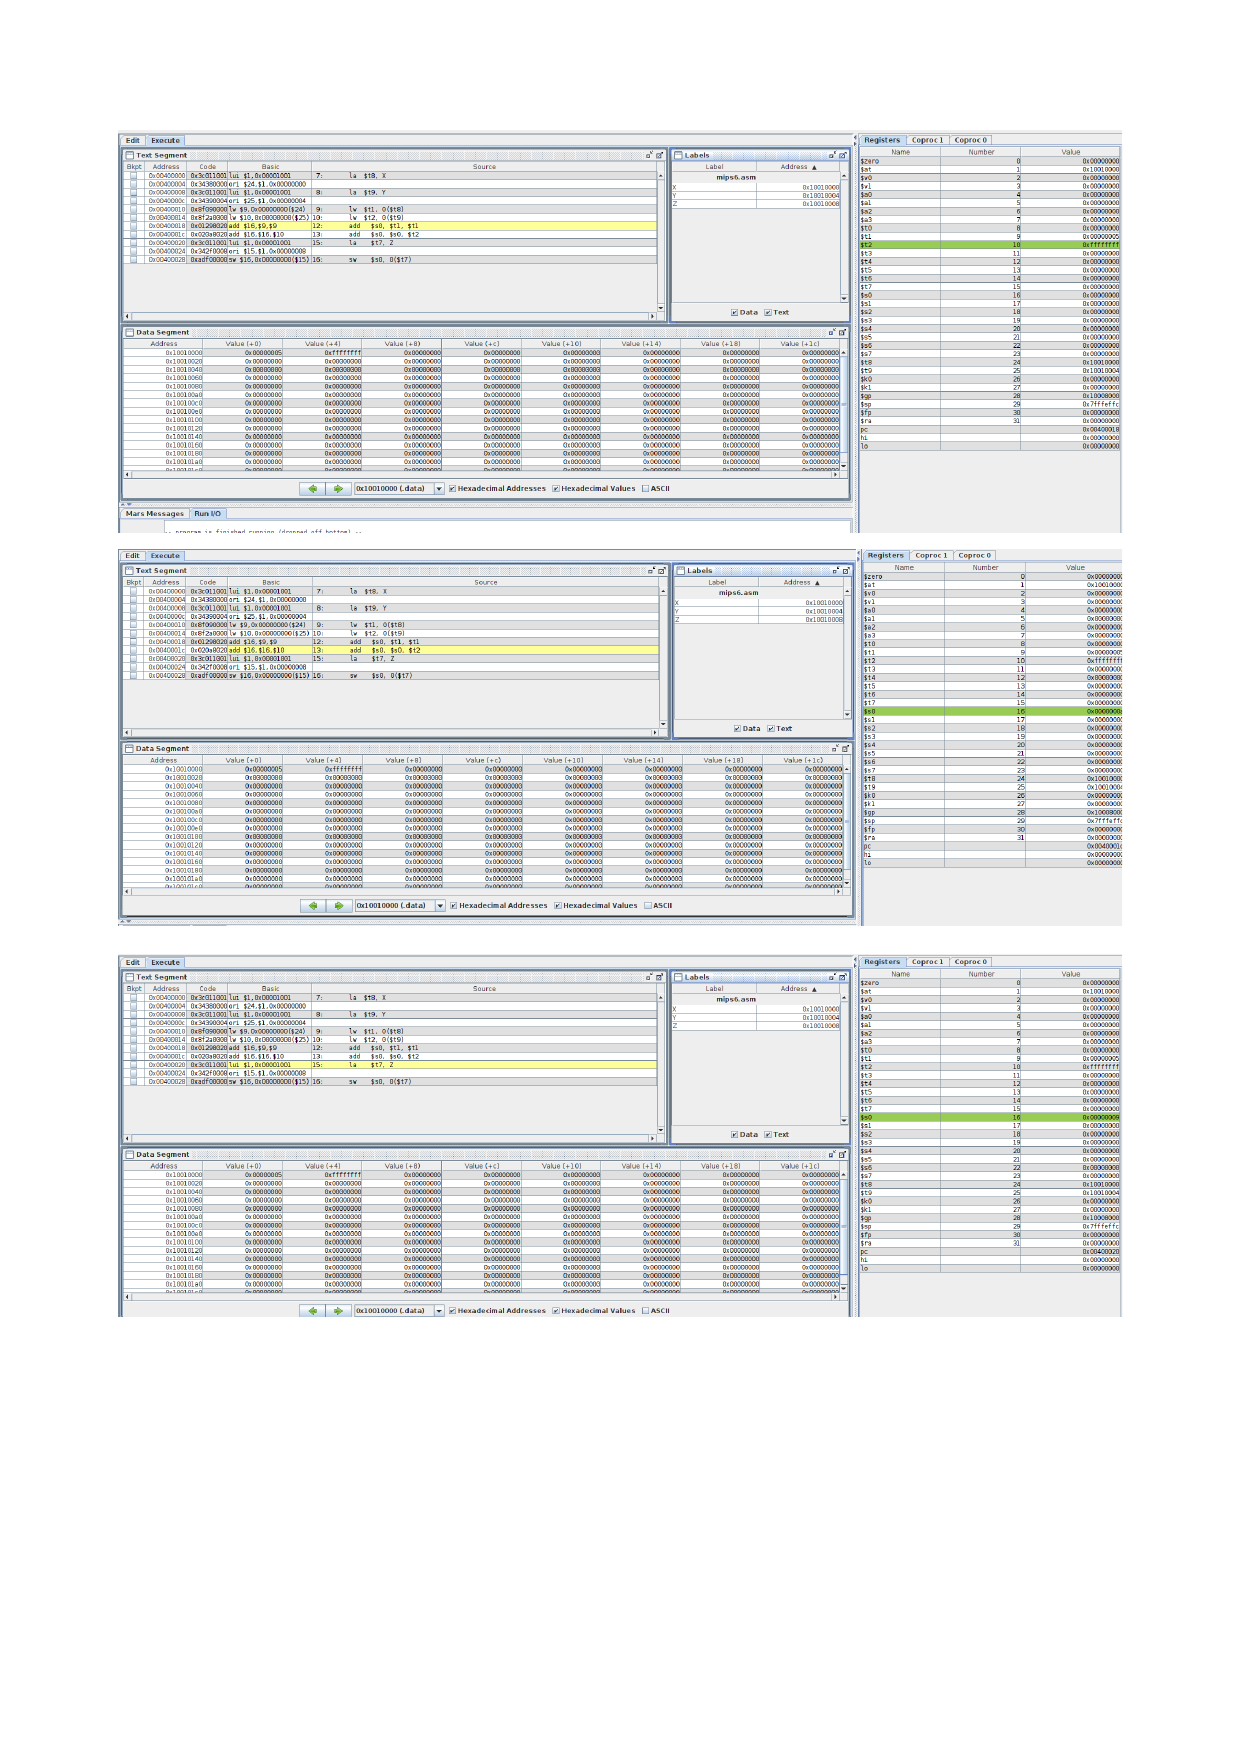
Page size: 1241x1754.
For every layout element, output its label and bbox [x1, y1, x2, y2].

picture [118, 549, 1123, 926]
picture [118, 954, 1123, 1317]
picture [118, 130, 1123, 533]
